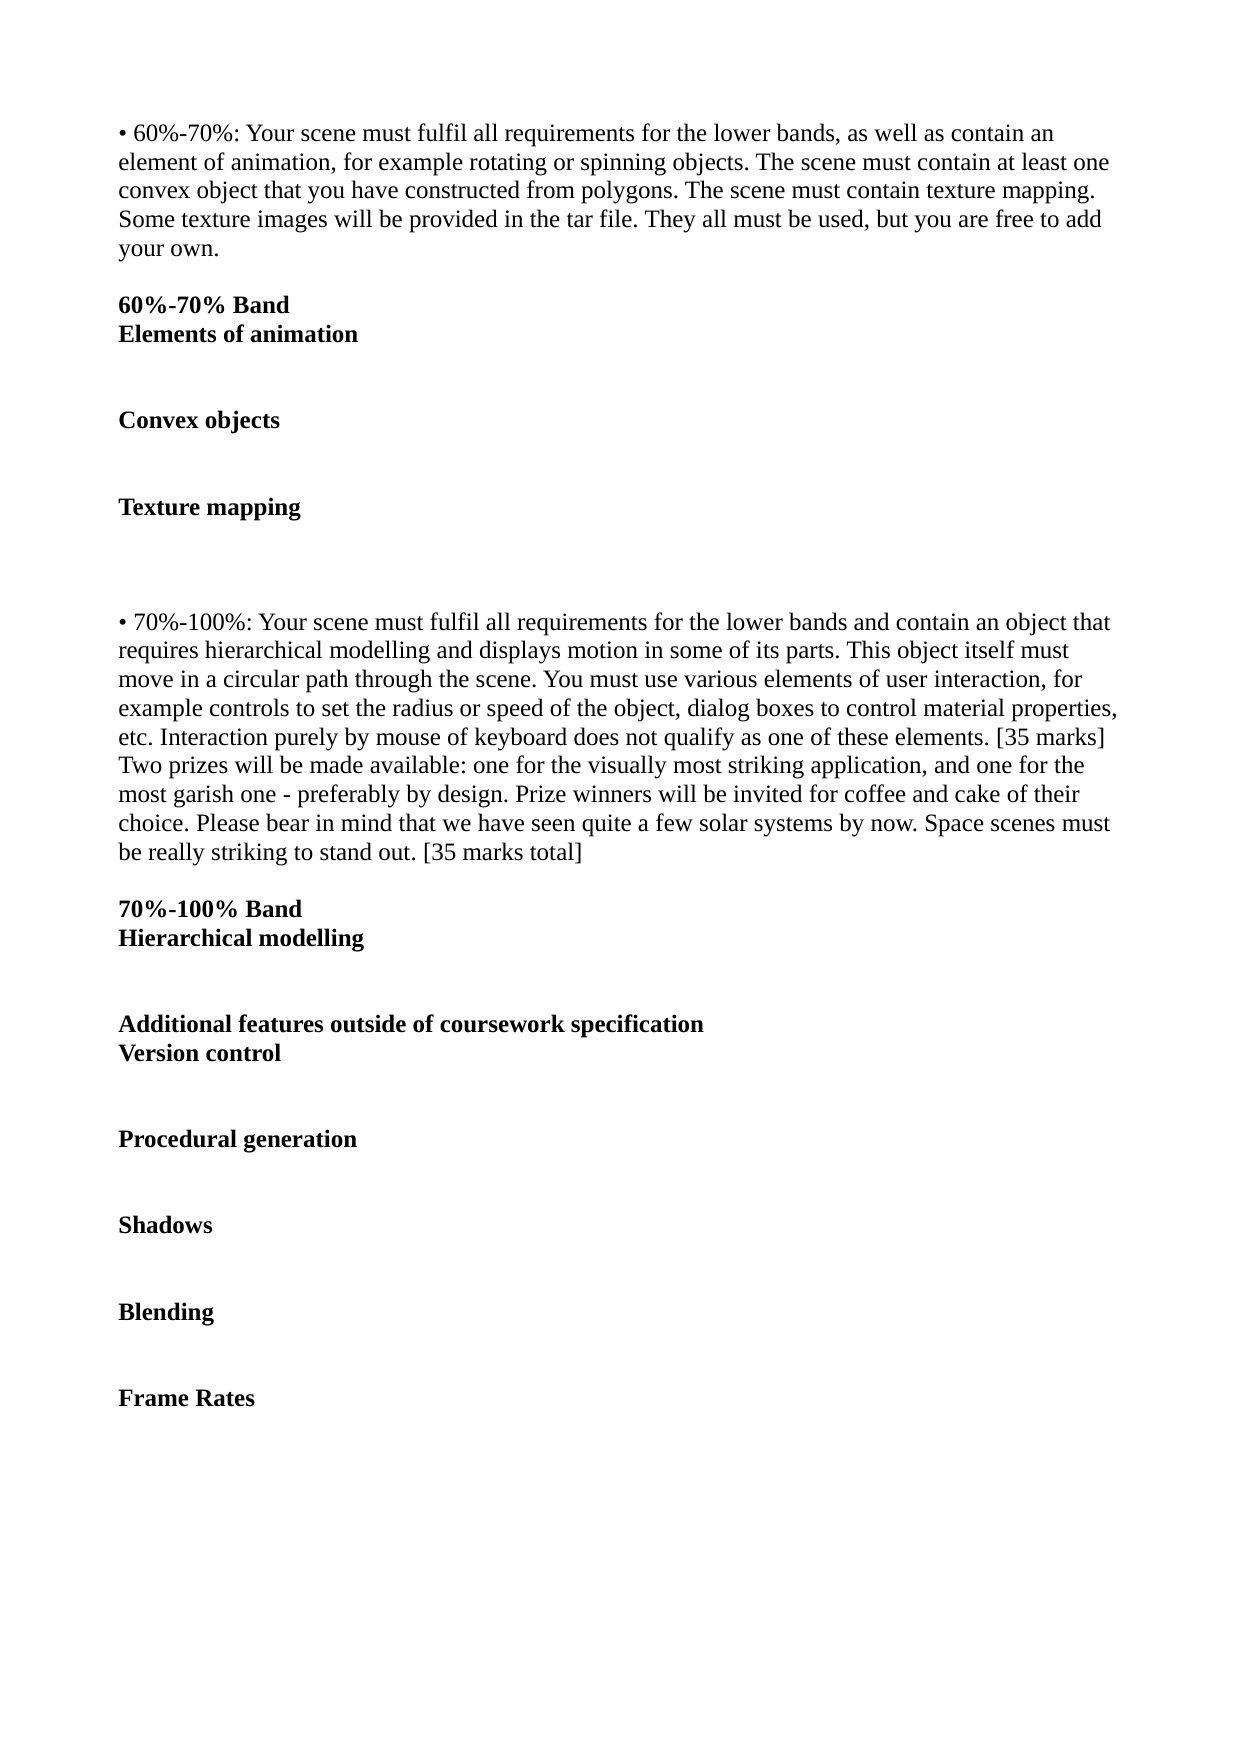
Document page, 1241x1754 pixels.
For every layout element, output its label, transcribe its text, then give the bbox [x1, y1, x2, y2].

text Convex objects [118, 406, 1122, 434]
text Version control [118, 1038, 1122, 1067]
text Procedural generation [118, 1096, 1122, 1153]
text Blending [118, 1268, 1122, 1326]
text • 70%-100%: Your scene must fulfil all requirements for the lower bands and contain an object that requires hierarchical modelling and displays motion in some of its parts. This object itself must move in a circular path through the scene. You must use various elements of user interaction, for example controls to set the radius or speed of the object, dialog boxes to control material properties, etc. Interaction purely by mouse of keyboard does not qualify as one of these elements. [35 marks] Two prizes will be made available: one for the visually most striking application, and one for the most garish one - preferably by design. Prize winners will be invited for coffee and cake of their choice. Please bear in mind that we have seen quite a few solar systems by now. Space scenes must be really striking to stand out. [35 marks total] [118, 607, 1122, 866]
text • 60%-70%: Your scene must fulfil all requirements for the lower bands, as well as contain an element of animation, for example rotating or spinning objects. The scene must contain at least one convex object that you have constructed from polygons. The scene must contain texture mapping. Some texture images will be provided in the tar file. They all must be used, but you are free to add your own. [118, 118, 1122, 262]
text Elements of animation [118, 319, 1122, 348]
text Additional features outside of coursework specification [118, 1009, 1122, 1038]
text 70%-100% Band [118, 894, 1122, 923]
text Frame Rates [118, 1354, 1122, 1412]
text 60%-70% Band [118, 291, 1122, 319]
text Texture mapping [118, 492, 1122, 521]
text Shadows [118, 1182, 1122, 1239]
text Hierarchical modelling [118, 923, 1122, 952]
